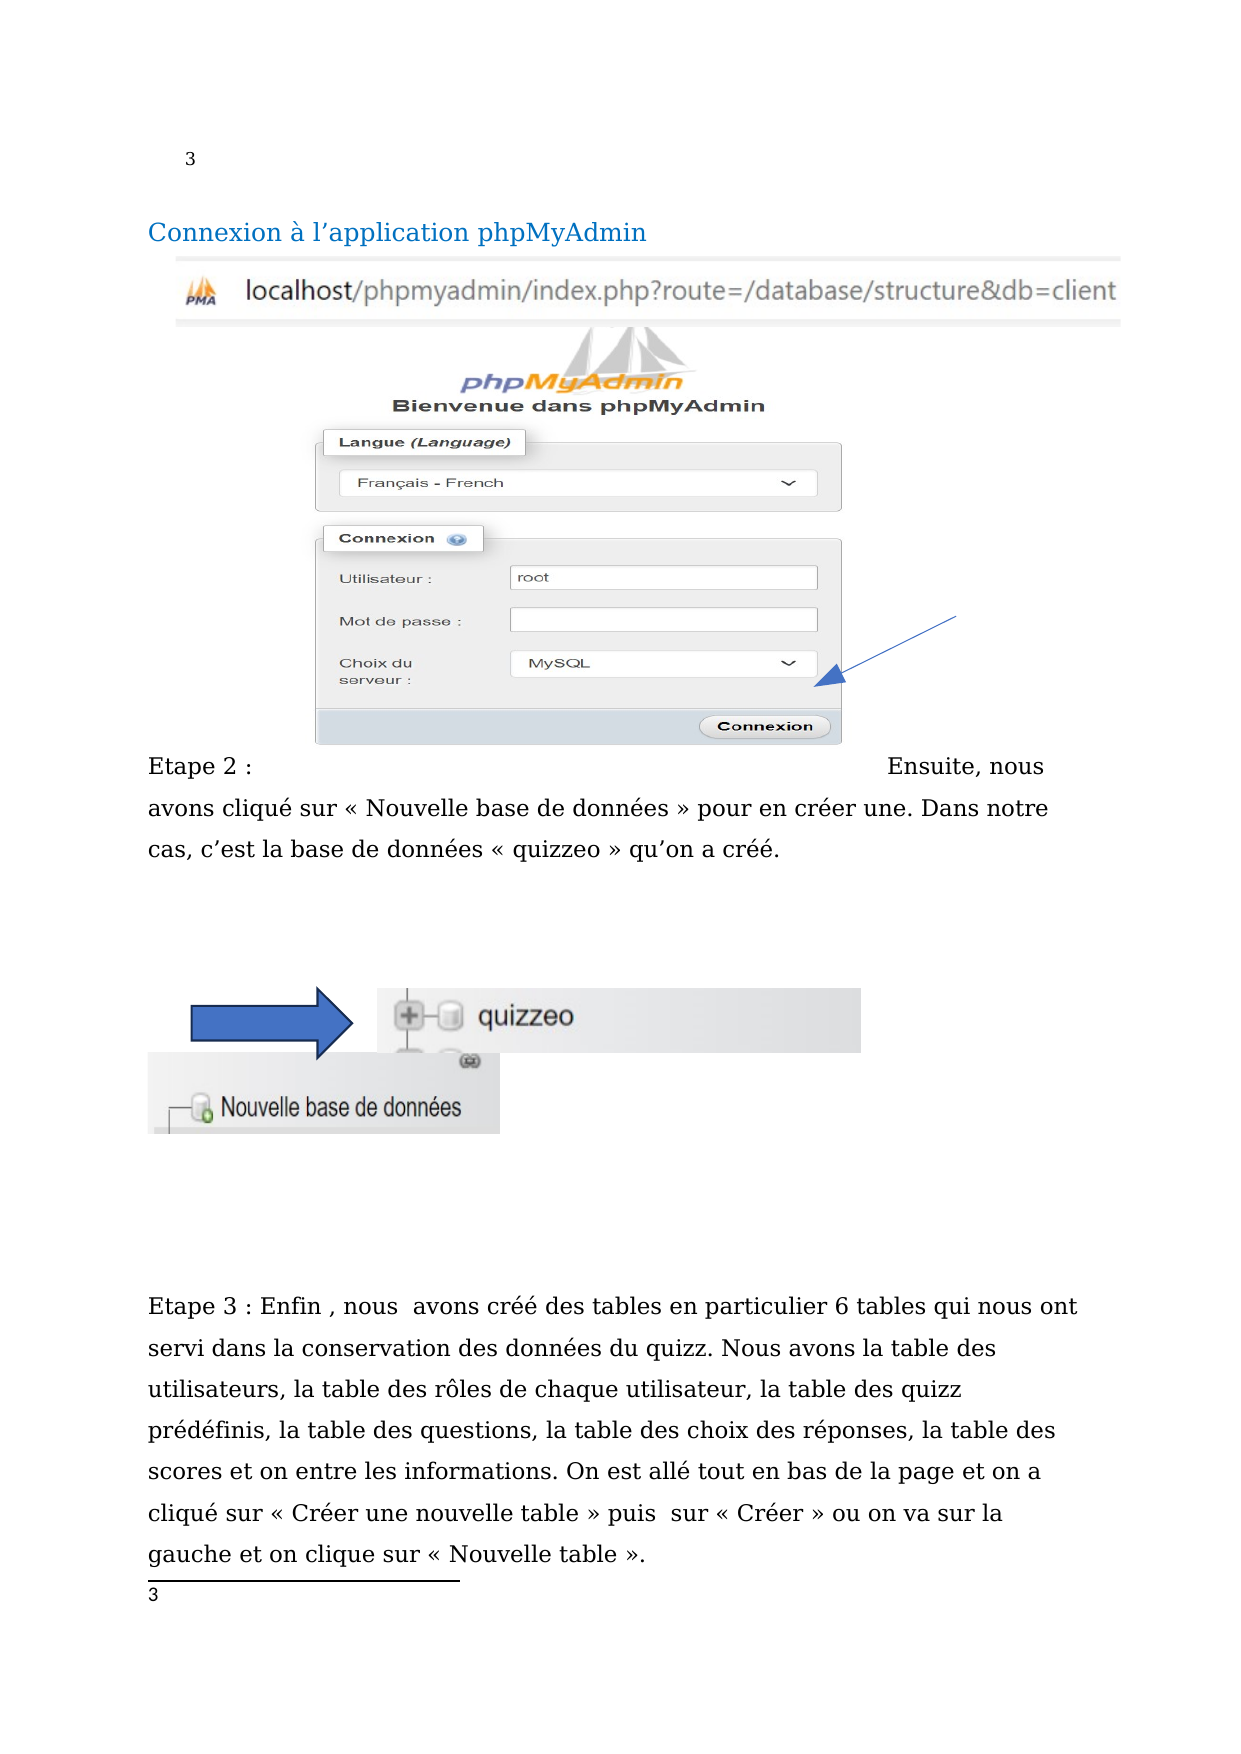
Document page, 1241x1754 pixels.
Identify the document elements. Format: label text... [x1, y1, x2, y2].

text Etape 3 : Enfin , nous avons créé des tables en particulier 6 tables qui nous ont servi dans la conservation des données du quizz. Nous avons la table des utilisateurs, la table des rôles de chaque utilisateur, la table des quizz prédéfinis, la table des questions, la table des choix des réponses, la table des scores et on entre les informations. On est allé tout en bas de la page et on a cliqué sur « Créer une nouvelle table » puis sur « Créer » ou on va sur la gauche et on clique sur « Nouvelle table ». [148, 1292, 1093, 1567]
text Etape 2 : Ensuite, nous avons cliqué sur « Nouvelle base de données » pour en créer une. Dans notre cas, c’est la base de données « quizzeo » qu’on a créé. [148, 752, 1093, 862]
text Connexion à l’application phpMyAdmin [148, 217, 1093, 247]
